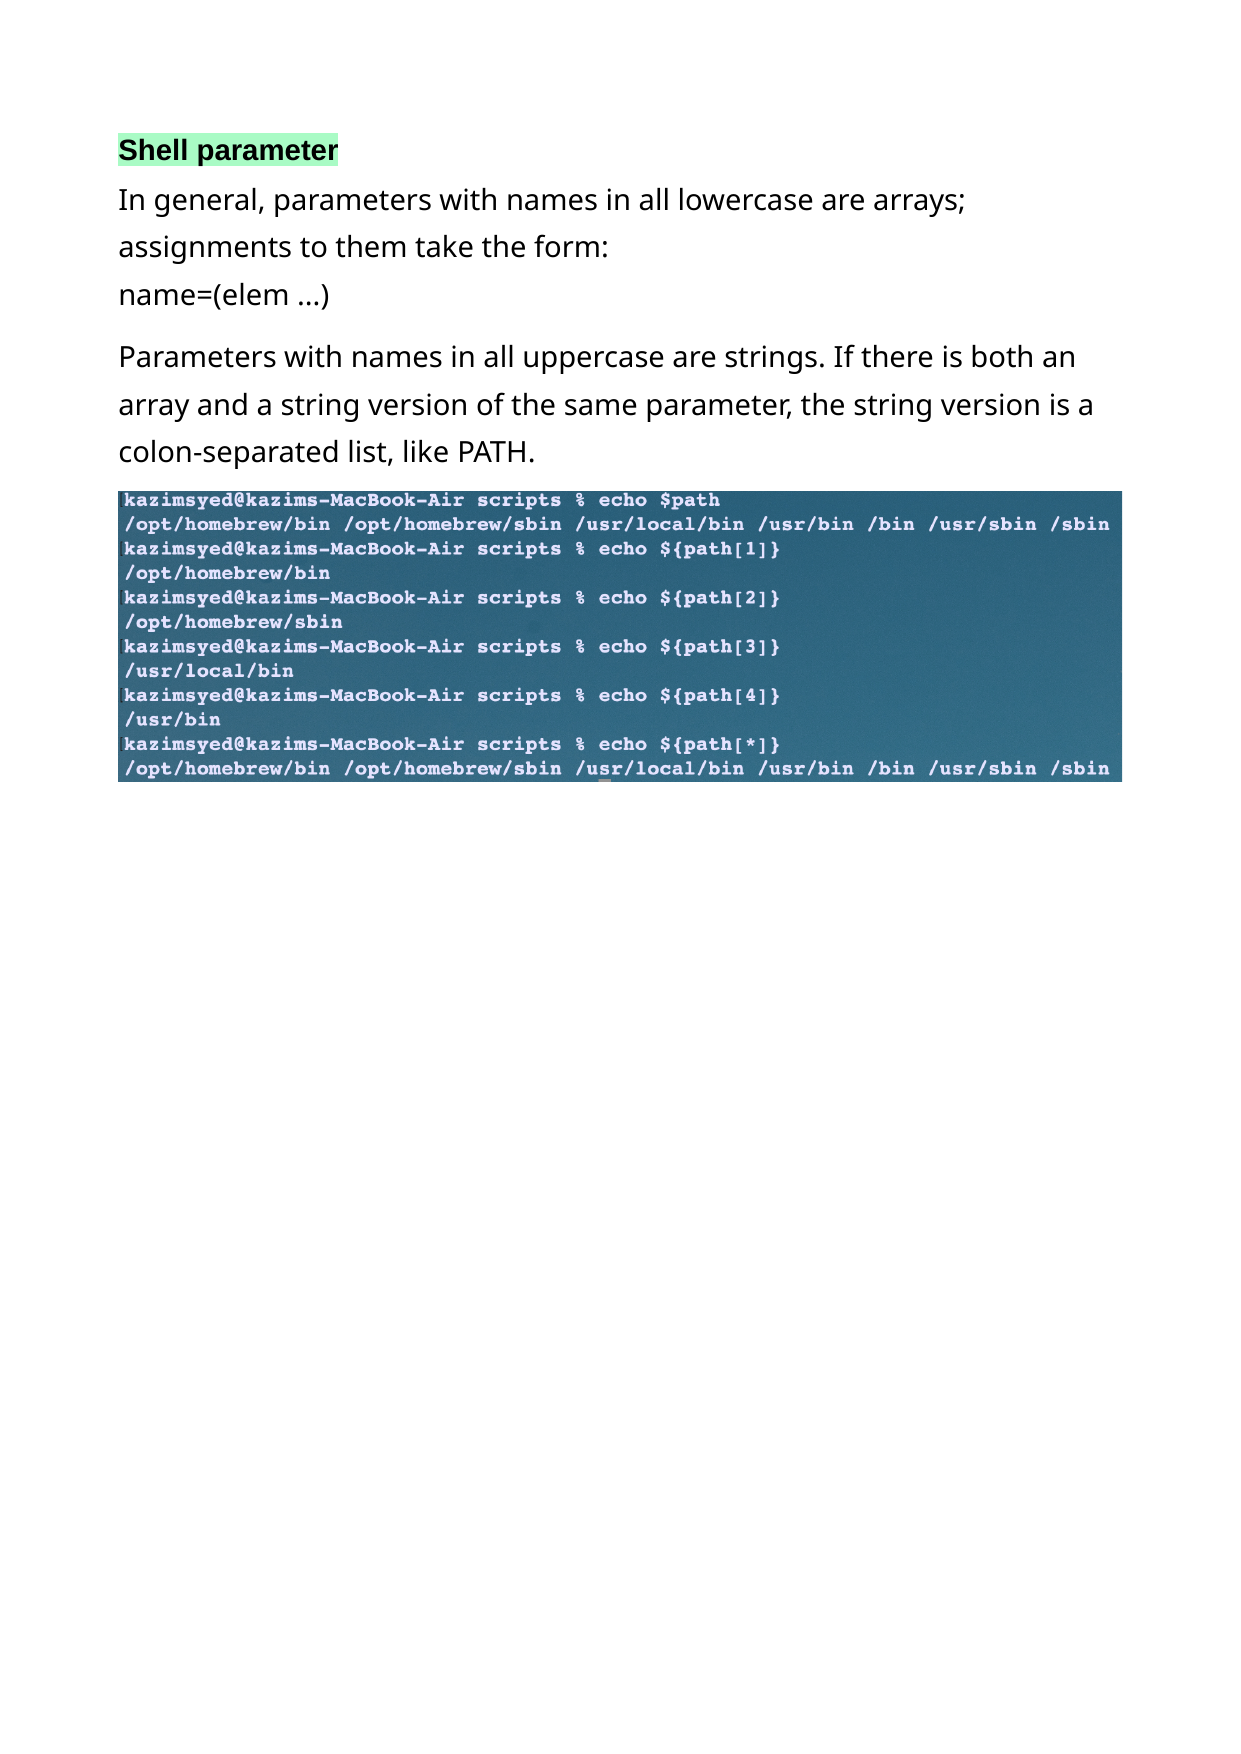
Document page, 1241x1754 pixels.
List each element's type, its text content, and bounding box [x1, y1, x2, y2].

text In general, parameters with names in all lowercase are arrays; assignments to them take the form: name=(elem ...) [118, 179, 1122, 314]
picture [118, 491, 1123, 782]
subtitle Shell parameter [338, 133, 1122, 166]
text Parameters with names in all uppercase are strings. If there is both an array and a string version of the same parameter, the string version is a colon-separated list, like PATH. [118, 336, 1122, 471]
